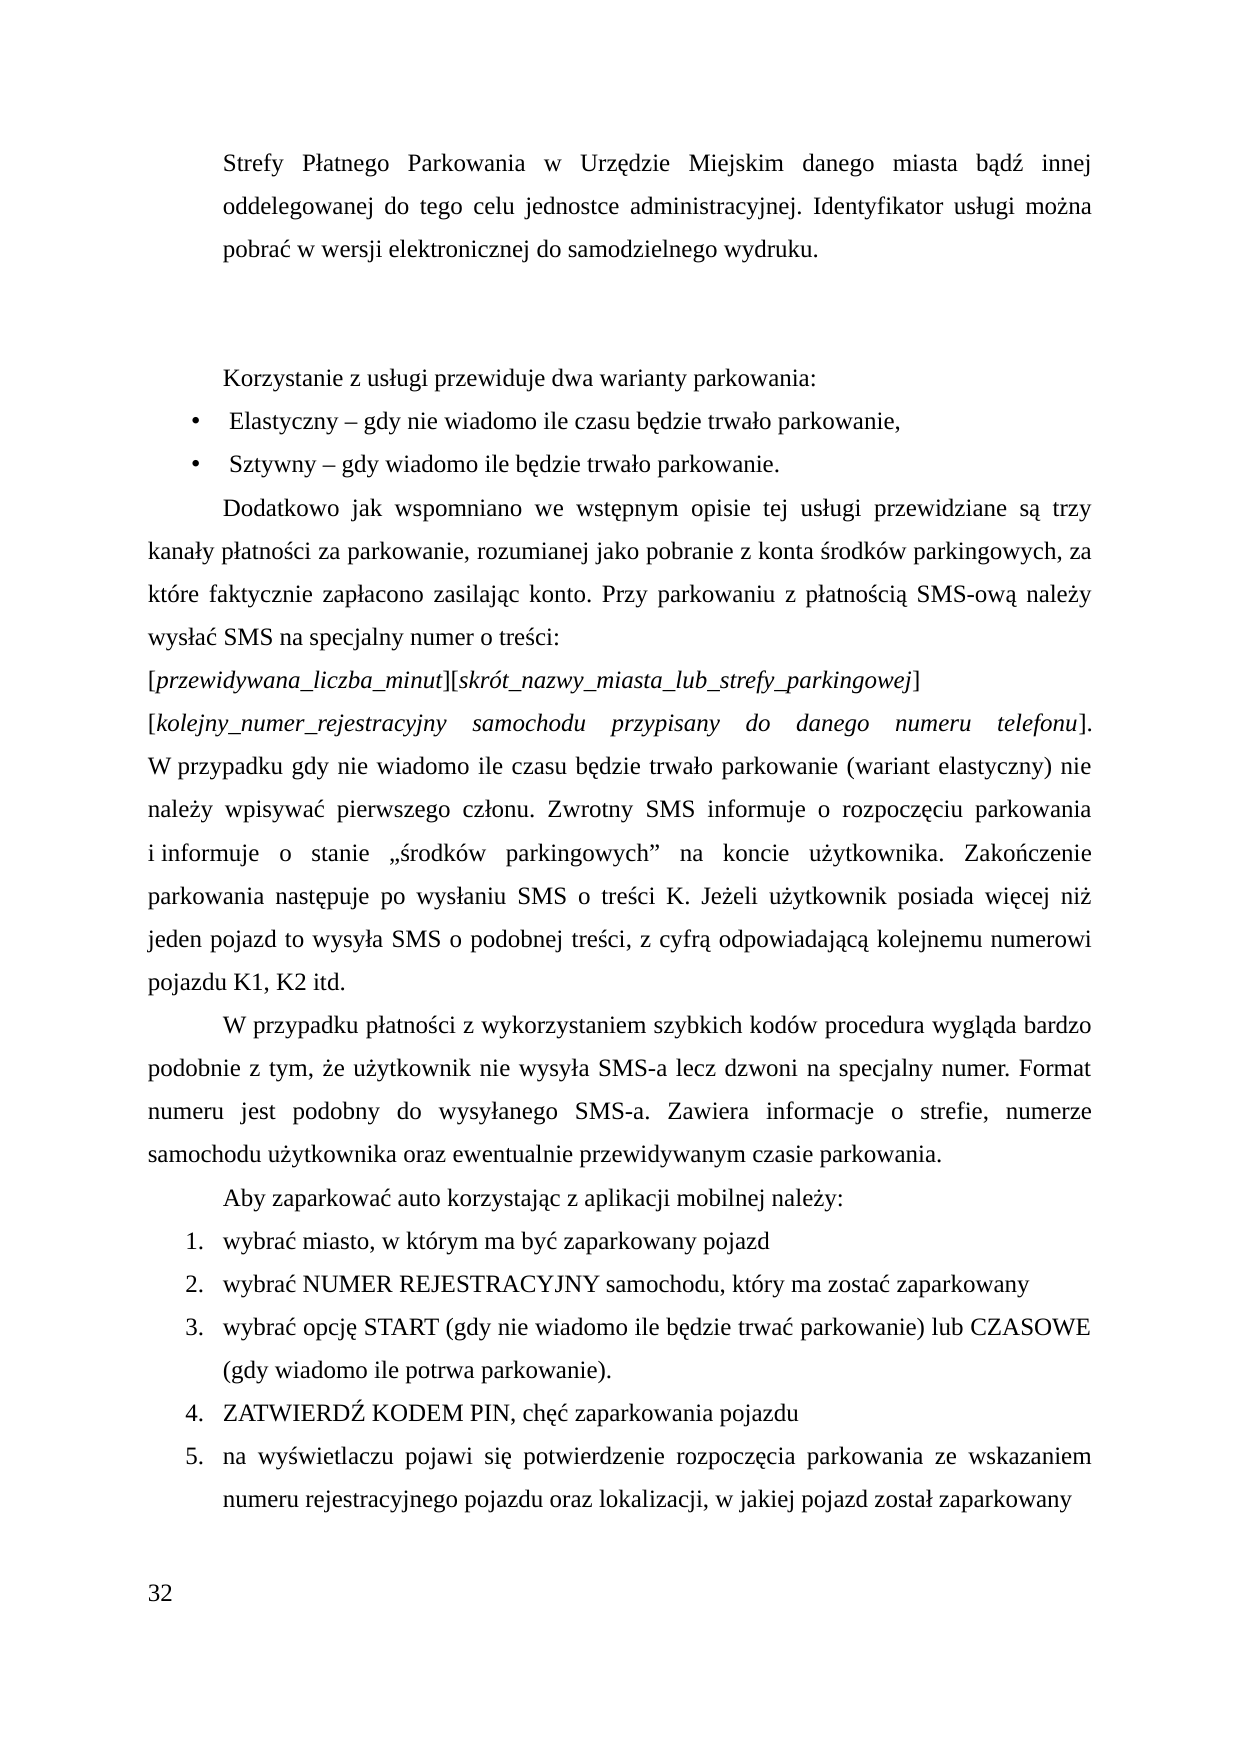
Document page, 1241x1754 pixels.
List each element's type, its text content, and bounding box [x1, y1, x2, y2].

text Aby zaparkować auto korzystając z aplikacji mobilnej należy: [148, 1183, 1093, 1211]
text Korzystanie z usługi przewiduje dwa warianty parkowania: [148, 363, 1093, 392]
text [przewidywana_liczba_minut][skrót_nazwy_miasta_lub_strefy_parkingowej][kolejny_numer_rejestracyjny samochodu przypisany do danego numeru telefonu]. W przypadku gdy nie wiadomo ile czasu będzie trwało parkowanie (wariant elastyczny) nie należy wpisywać pierwszego członu. Zwrotny SMS informuje o rozpoczęciu parkowania i informuje o stanie „środków parkingowych” na koncie użytkownika. Zakończenie parkowania następuje po wysłaniu SMS o treści K. Jeżeli użytkownik posiada więcej niż jeden pojazd to wysyła SMS o podobnej treści, z cyfrą odpowiadającą kolejnemu numerowi pojazdu K1, K2 itd. [148, 665, 1093, 996]
list ZATWIERDŹ KODEM PIN, chęć zaparkowania pojazdu [185, 1398, 1093, 1427]
list na wyświetlaczu pojawi się potwierdzenie rozpoczęcia parkowania ze wskazaniem numeru rejestracyjnego pojazdu oraz lokalizacji, w jakiej pojazd został zaparkowany [185, 1441, 1093, 1513]
list wybrać NUMER REJESTRACYJNY samochodu, który ma zostać zaparkowany [185, 1269, 1093, 1298]
list Elastyczny – gdy nie wiadomo ile czasu będzie trwało parkowanie, [191, 406, 1093, 435]
text Dodatkowo jak wspomniano we wstępnym opisie tej usługi przewidziane są trzy kanały płatności za parkowanie, rozumianej jako pobranie z konta środków parkingowych, za które faktycznie zapłacono zasilając konto. Przy parkowaniu z płatnością SMS-ową należy wysłać SMS na specjalny numer o treści: [148, 493, 1093, 651]
list wybrać miasto, w którym ma być zaparkowany pojazd [185, 1226, 1093, 1254]
text W przypadku płatności z wykorzystaniem szybkich kodów procedura wygląda bardzo podobnie z tym, że użytkownik nie wysyła SMS-a lecz dzwoni na specjalny numer. Format numeru jest podobny do wysyłanego SMS-a. Zawiera informacje o strefie, numerze samochodu użytkownika oraz ewentualnie przewidywanym czasie parkowania. [148, 1010, 1093, 1168]
list wybrać opcję START (gdy nie wiadomo ile będzie trwać parkowanie) lub CZASOWE (gdy wiadomo ile potrwa parkowanie). [185, 1312, 1093, 1384]
list Strefy Płatnego Parkowania w Urzędzie Miejskim danego miasta bądź innej oddelegowanej do tego celu jednostce administracyjnej. Identyfikator usługi można pobrać w wersji elektronicznej do samodzielnego wydruku. [185, 148, 1093, 263]
list Sztywny – gdy wiadomo ile będzie trwało parkowanie. [191, 449, 1093, 478]
